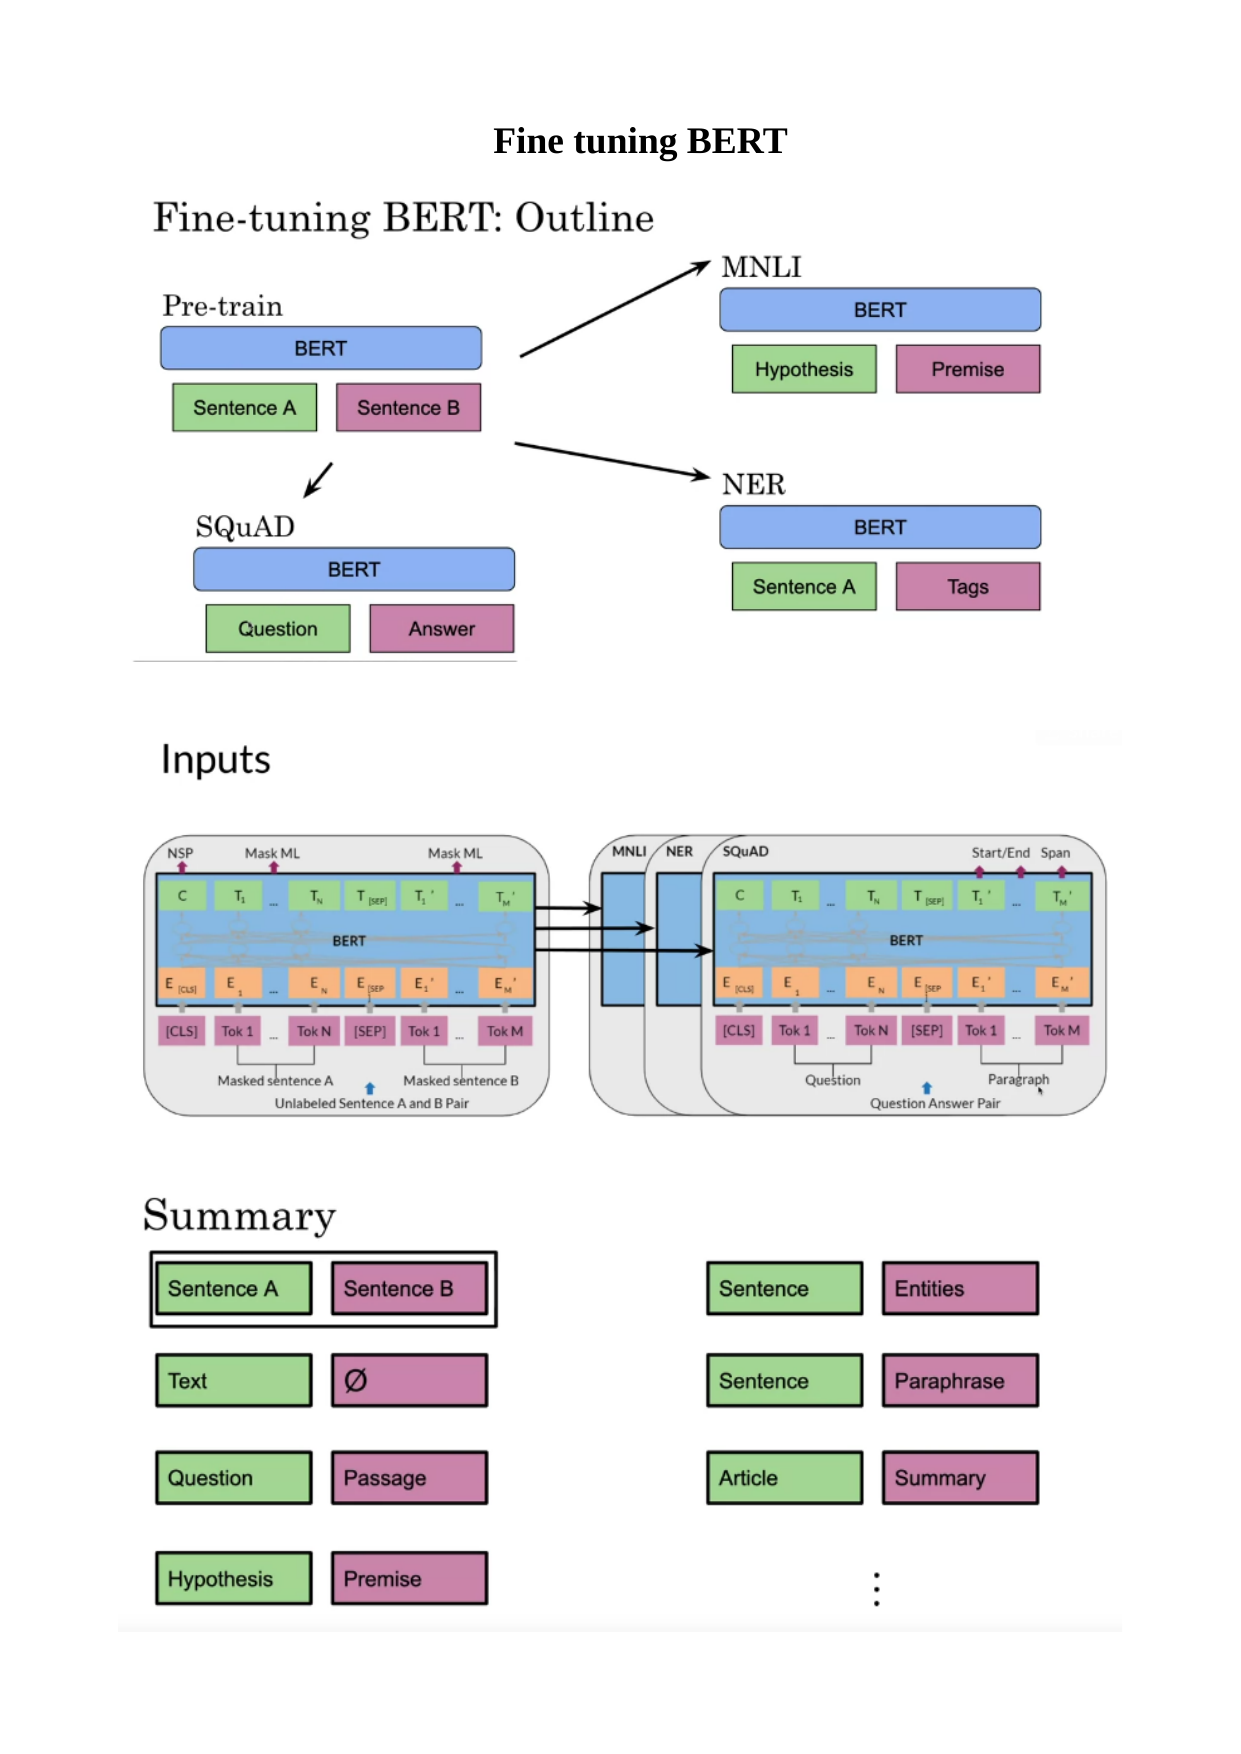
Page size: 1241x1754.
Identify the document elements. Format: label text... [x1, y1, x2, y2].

picture [118, 1182, 1123, 1632]
subtitle Fine tuning BERT [118, 118, 1122, 161]
picture [118, 188, 1123, 662]
picture [118, 730, 1123, 1145]
